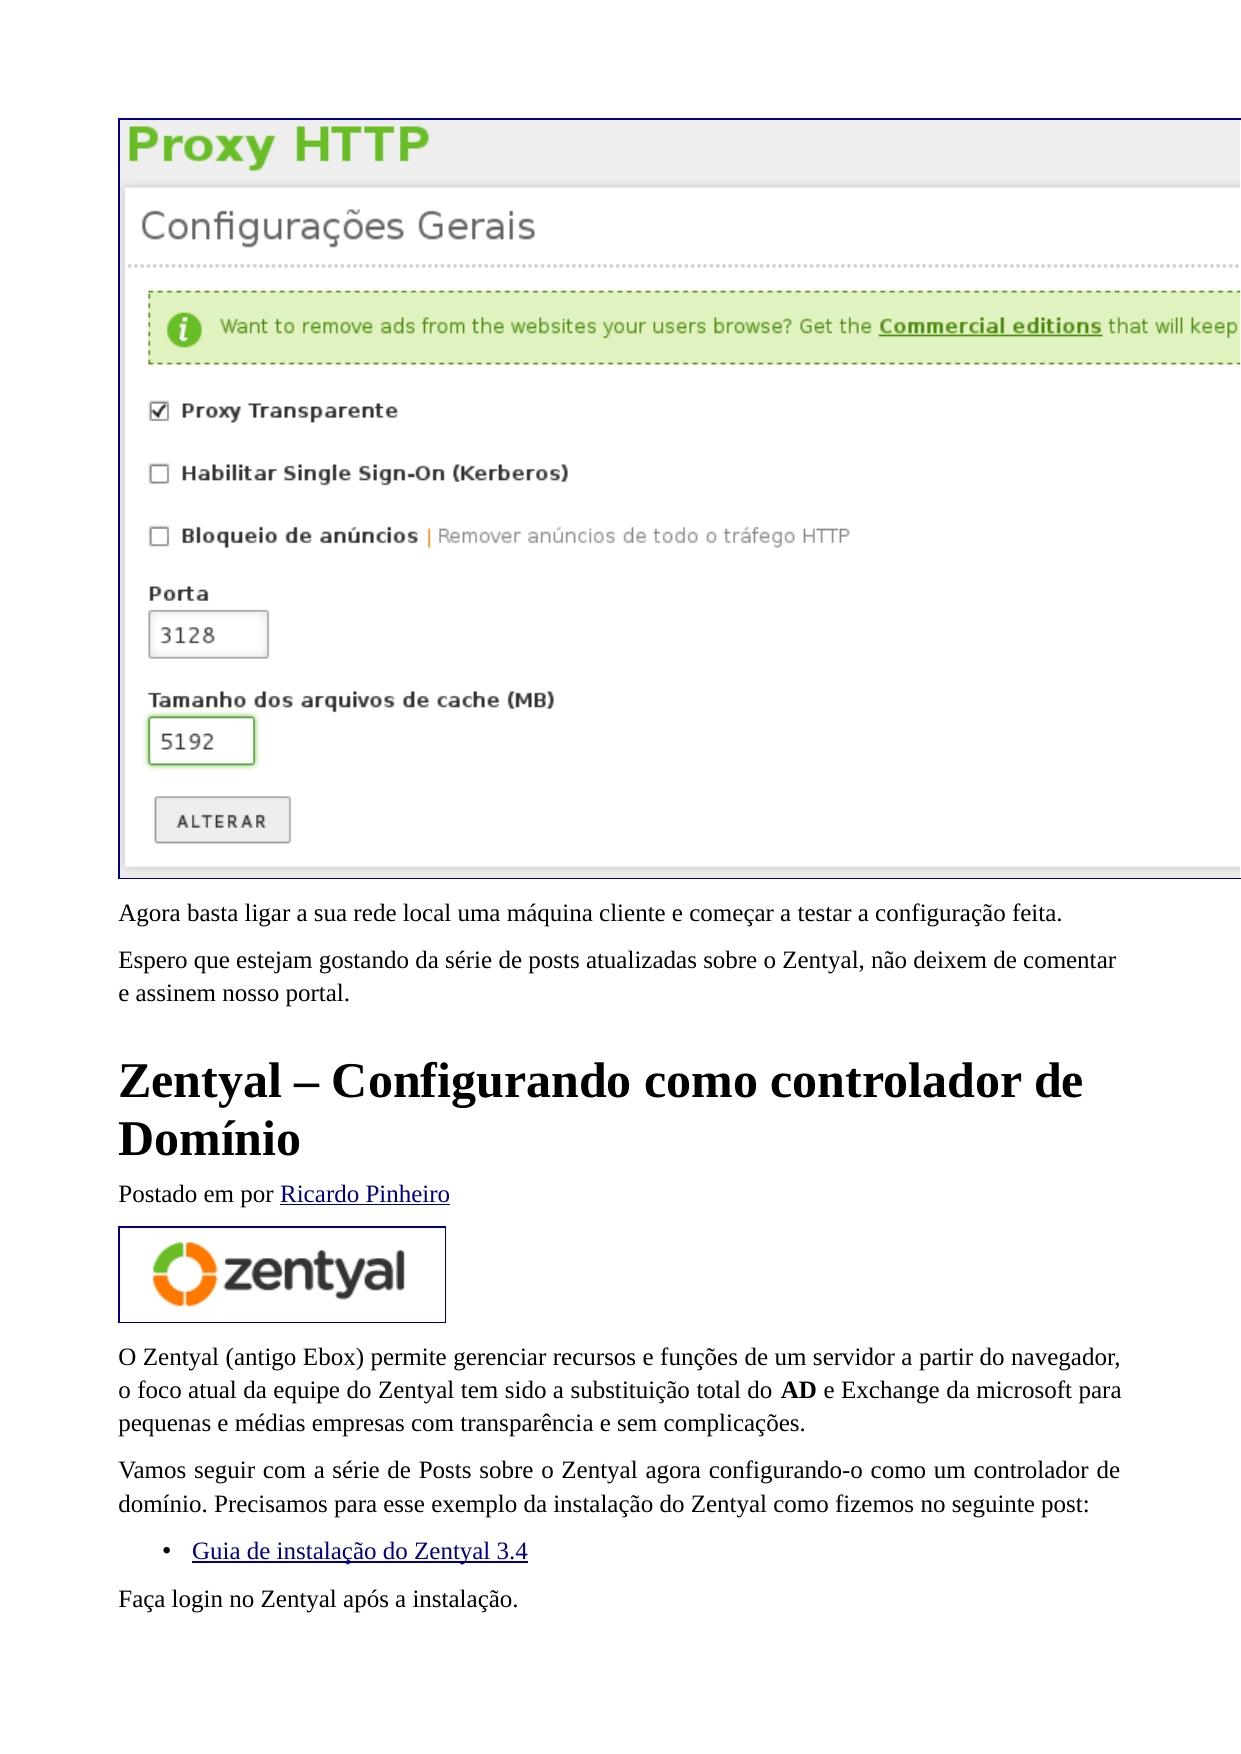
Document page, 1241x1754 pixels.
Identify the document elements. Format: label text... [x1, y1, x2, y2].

picture [120, 1228, 445, 1322]
text Vamos seguir com a série de Posts sobre o Zentyal agora configurando-o como um controlador de domínio. Precisamos para esse exemplo da instalação do Zentyal como fizemos no seguinte post: [118, 1456, 1122, 1517]
text Agora basta ligar a sua rede local uma máquina cliente e começar a testar a configuração feita. [118, 898, 1122, 927]
text Espero que estejam gostando da série de posts atualizadas sobre o Zentyal, não deixem de comentar e assinem nosso portal. [118, 946, 1122, 1007]
text Faça login no Zentyal após a instalação. [118, 1584, 1122, 1613]
picture [120, 120, 1241, 878]
subtitle Zentyal – Configurando como controlador de Domínio [118, 1051, 1122, 1166]
list Guia de instalação do Zentyal 3.4 [162, 1536, 1122, 1565]
text O Zentyal (antigo Ebox) permite gerenciar recursos e funções de um servidor a partir do navegador, o foco atual da equipe do Zentyal tem sido a substituição total do AD e Exchange da microsoft para pequenas e médias empresas com transparência e sem complicações. [118, 1342, 1122, 1437]
text Postado em por Ricardo Pinheiro [118, 1179, 1122, 1207]
